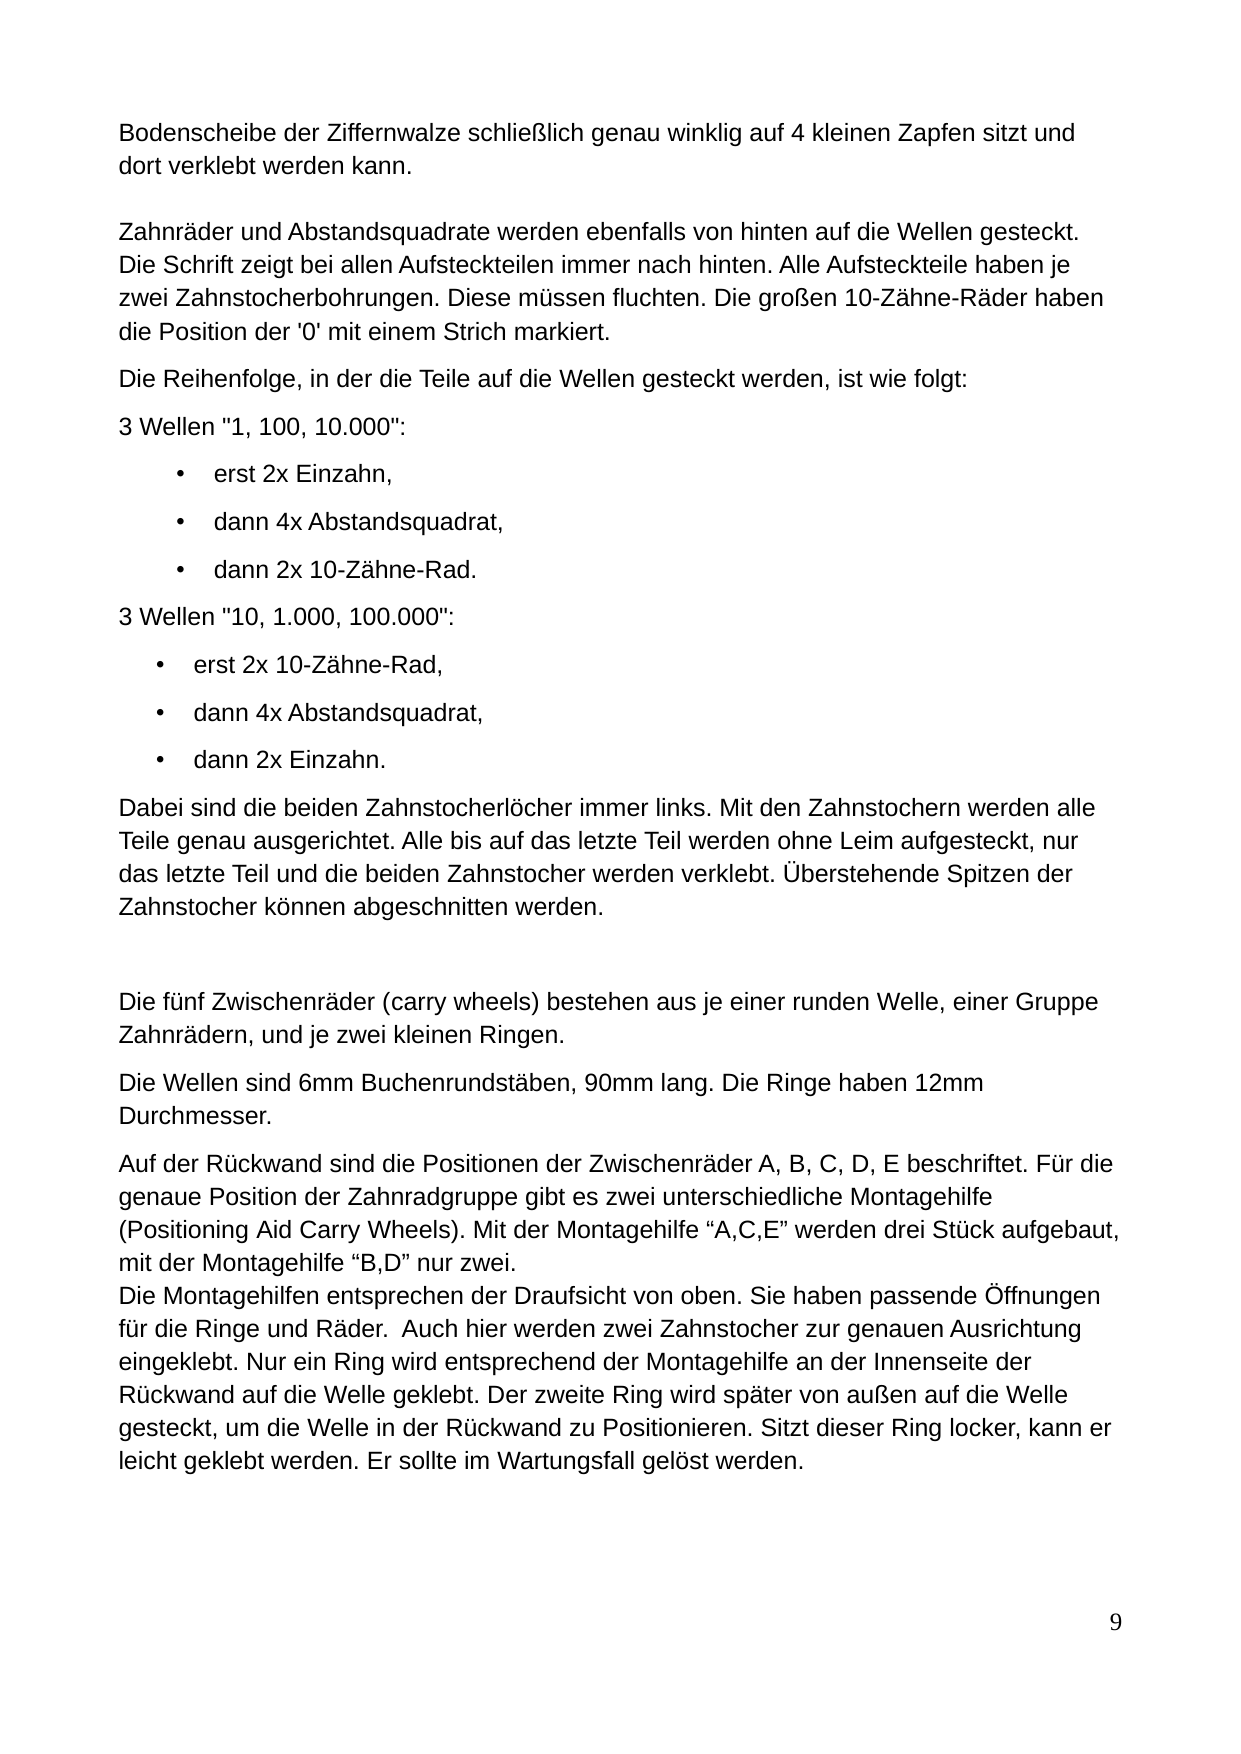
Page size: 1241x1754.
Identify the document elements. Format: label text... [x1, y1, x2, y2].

text Die Reihenfolge, in der die Teile auf die Wellen gesteckt werden, ist wie folgt: [118, 364, 1122, 393]
list erst 2x 10-Zähne-Rad, [156, 650, 1122, 679]
text Auf der Rückwand sind die Positionen der Zwischenräder A, B, C, D, E beschriftet. Für die genaue Position der Zahnradgruppe gibt es zwei unterschiedliche Montagehilfe (Positioning Aid Carry Wheels). Mit der Montagehilfe “A,C,E” werden drei Stück aufgebaut, mit der Montagehilfe “B,D” nur zwei. Die Montagehilfen entsprechen der Draufsicht von oben. Sie haben passende Öffnungen für die Ringe und Räder. Auch hier werden zwei Zahnstocher zur genauen Ausrichtung eingeklebt. Nur ein Ring wird entsprechend der Montagehilfe an der Innenseite der Rückwand auf die Welle geklebt. Der zweite Ring wird später von außen auf die Welle gesteckt, um die Welle in der Rückwand zu Positionieren. Sitzt dieser Ring locker, kann er leicht geklebt werden. Er sollte im Wartungsfall gelöst werden. [118, 1149, 1122, 1474]
list dann 4x Abstandsquadrat, [176, 507, 1122, 536]
list dann 2x 10-Zähne-Rad. [176, 555, 1122, 583]
text Die Wellen sind 6mm Buchenrundstäben, 90mm lang. Die Ringe haben 12mm Durchmesser. [118, 1068, 1122, 1130]
list dann 2x Einzahn. [156, 745, 1122, 774]
text Bodenscheibe der Ziffernwalze schließlich genau winklig auf 4 kleinen Zapfen sitzt und dort verklebt werden kann. Zahnräder und Abstandsquadrate werden ebenfalls von hinten auf die Wellen gesteckt. Die Schrift zeigt bei allen Aufsteckteilen immer nach hinten. Alle Aufsteckteile haben je zwei Zahnstocherbohrungen. Diese müssen fluchten. Die großen 10-Zähne-Räder haben die Position der '0' mit einem Strich markiert. [118, 118, 1122, 345]
list erst 2x Einzahn, [176, 459, 1122, 488]
list dann 4x Abstandsquadrat, [156, 698, 1122, 727]
text Die fünf Zwischenräder (carry wheels) bestehen aus je einer runden Welle, einer Gruppe Zahnrädern, und je zwei kleinen Ringen. [118, 987, 1122, 1049]
text Dabei sind die beiden Zahnstocherlöcher immer links. Mit den Zahnstochern werden alle Teile genau ausgerichtet. Alle bis auf das letzte Teil werden ohne Leim aufgesteckt, nur das letzte Teil und die beiden Zahnstocher werden verklebt. Überstehende Spitzen der Zahnstocher können abgeschnitten werden. [118, 793, 1122, 921]
text 3 Wellen "10, 1.000, 100.000": [118, 602, 1122, 631]
text 3 Wellen "1, 100, 10.000": [118, 412, 1122, 440]
